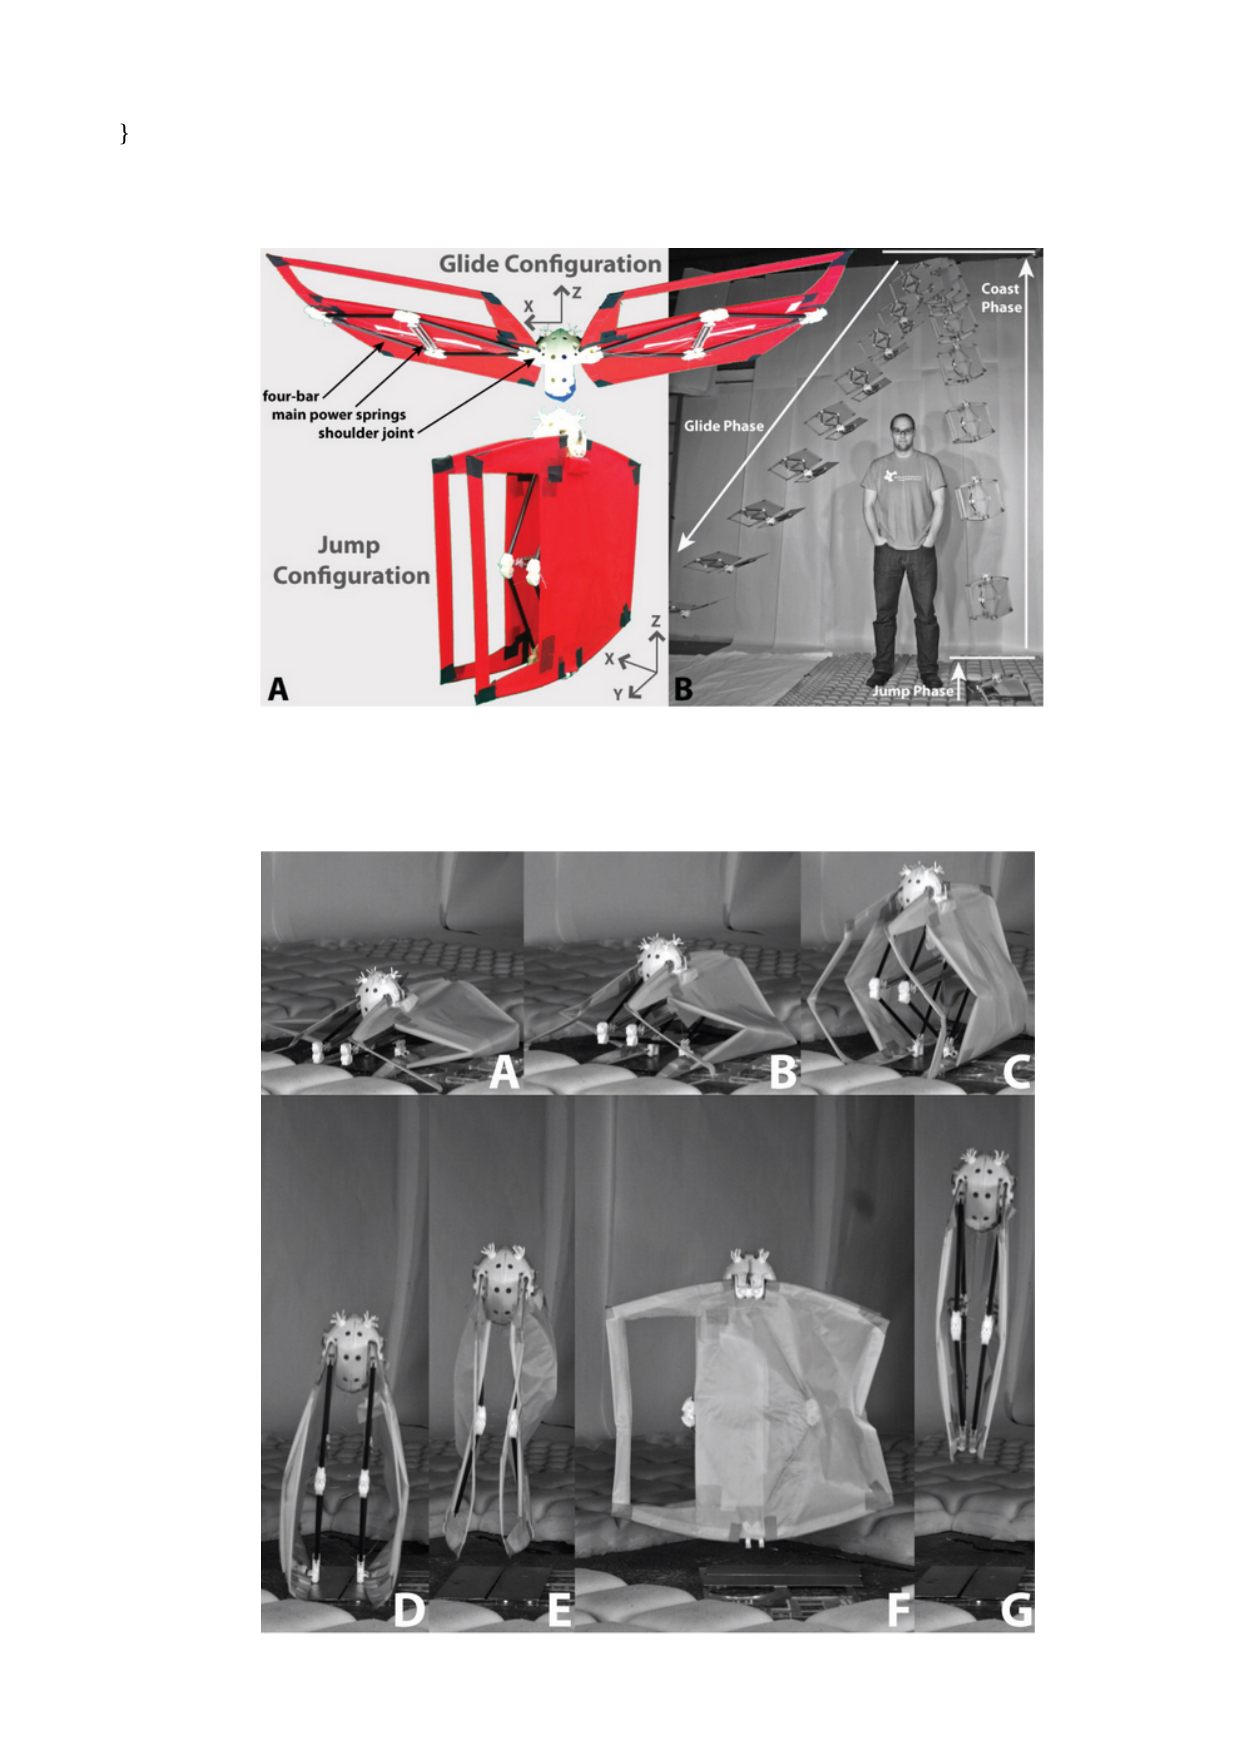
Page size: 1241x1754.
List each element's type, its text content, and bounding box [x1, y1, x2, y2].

text } [118, 118, 1122, 147]
picture [261, 851, 1035, 1636]
picture [258, 248, 1046, 708]
